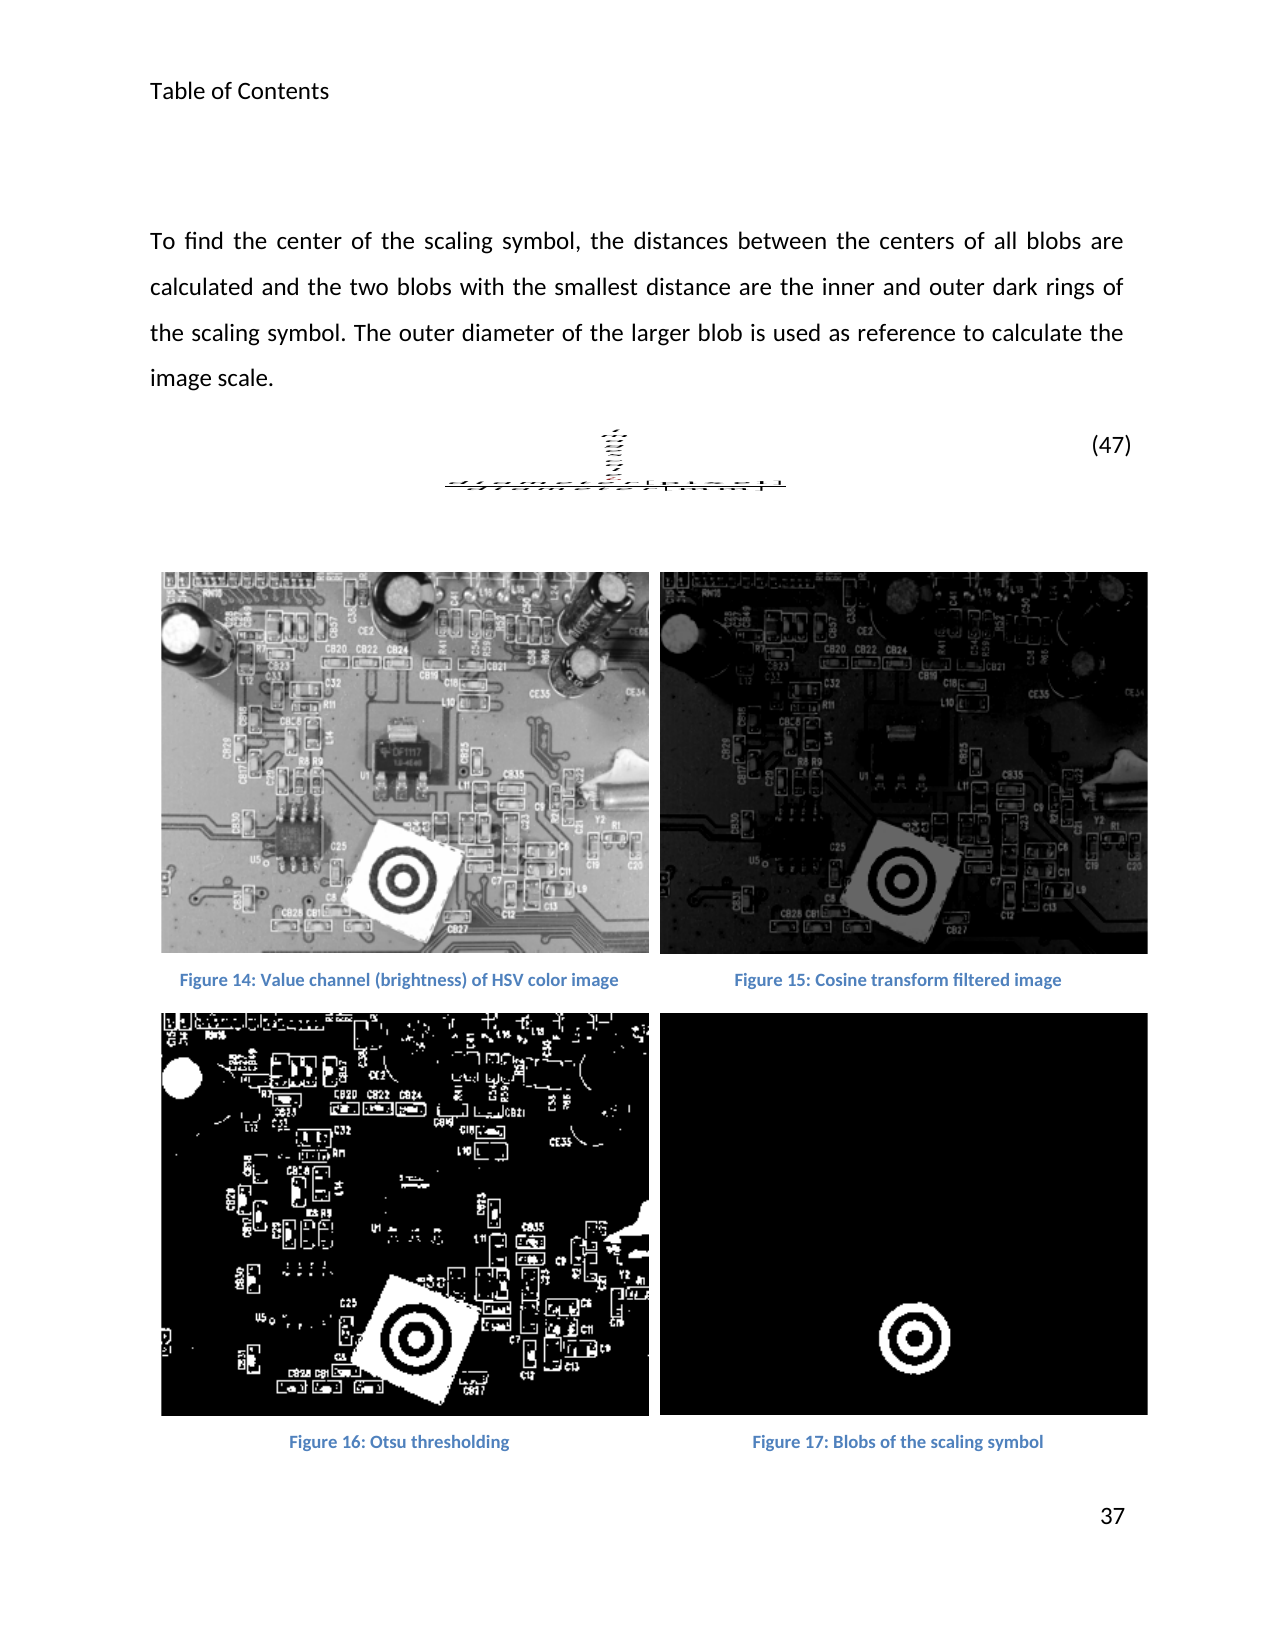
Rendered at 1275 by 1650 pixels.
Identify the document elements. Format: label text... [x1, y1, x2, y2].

table_header Figure 14: Value channel (brightness) of HSV color image [150, 572, 649, 1014]
table_header [150, 429, 1080, 506]
text To find the center of the scaling symbol, the distances between the centers of all blobs are calculated and the two blobs with the smallest distance are the inner and outer dark rings of the scaling symbol. The outer diameter of the larger blob is used as reference to calculate the image scale. [150, 225, 1125, 393]
table_header Figure 15: Cosine transform filtered image [649, 572, 1147, 1014]
table_header (47) [1080, 429, 1147, 506]
table_cell Figure 16: Otsu thresholding [150, 1014, 649, 1453]
table_cell Figure 17: Blobs of the scaling symbol [649, 1014, 1147, 1453]
